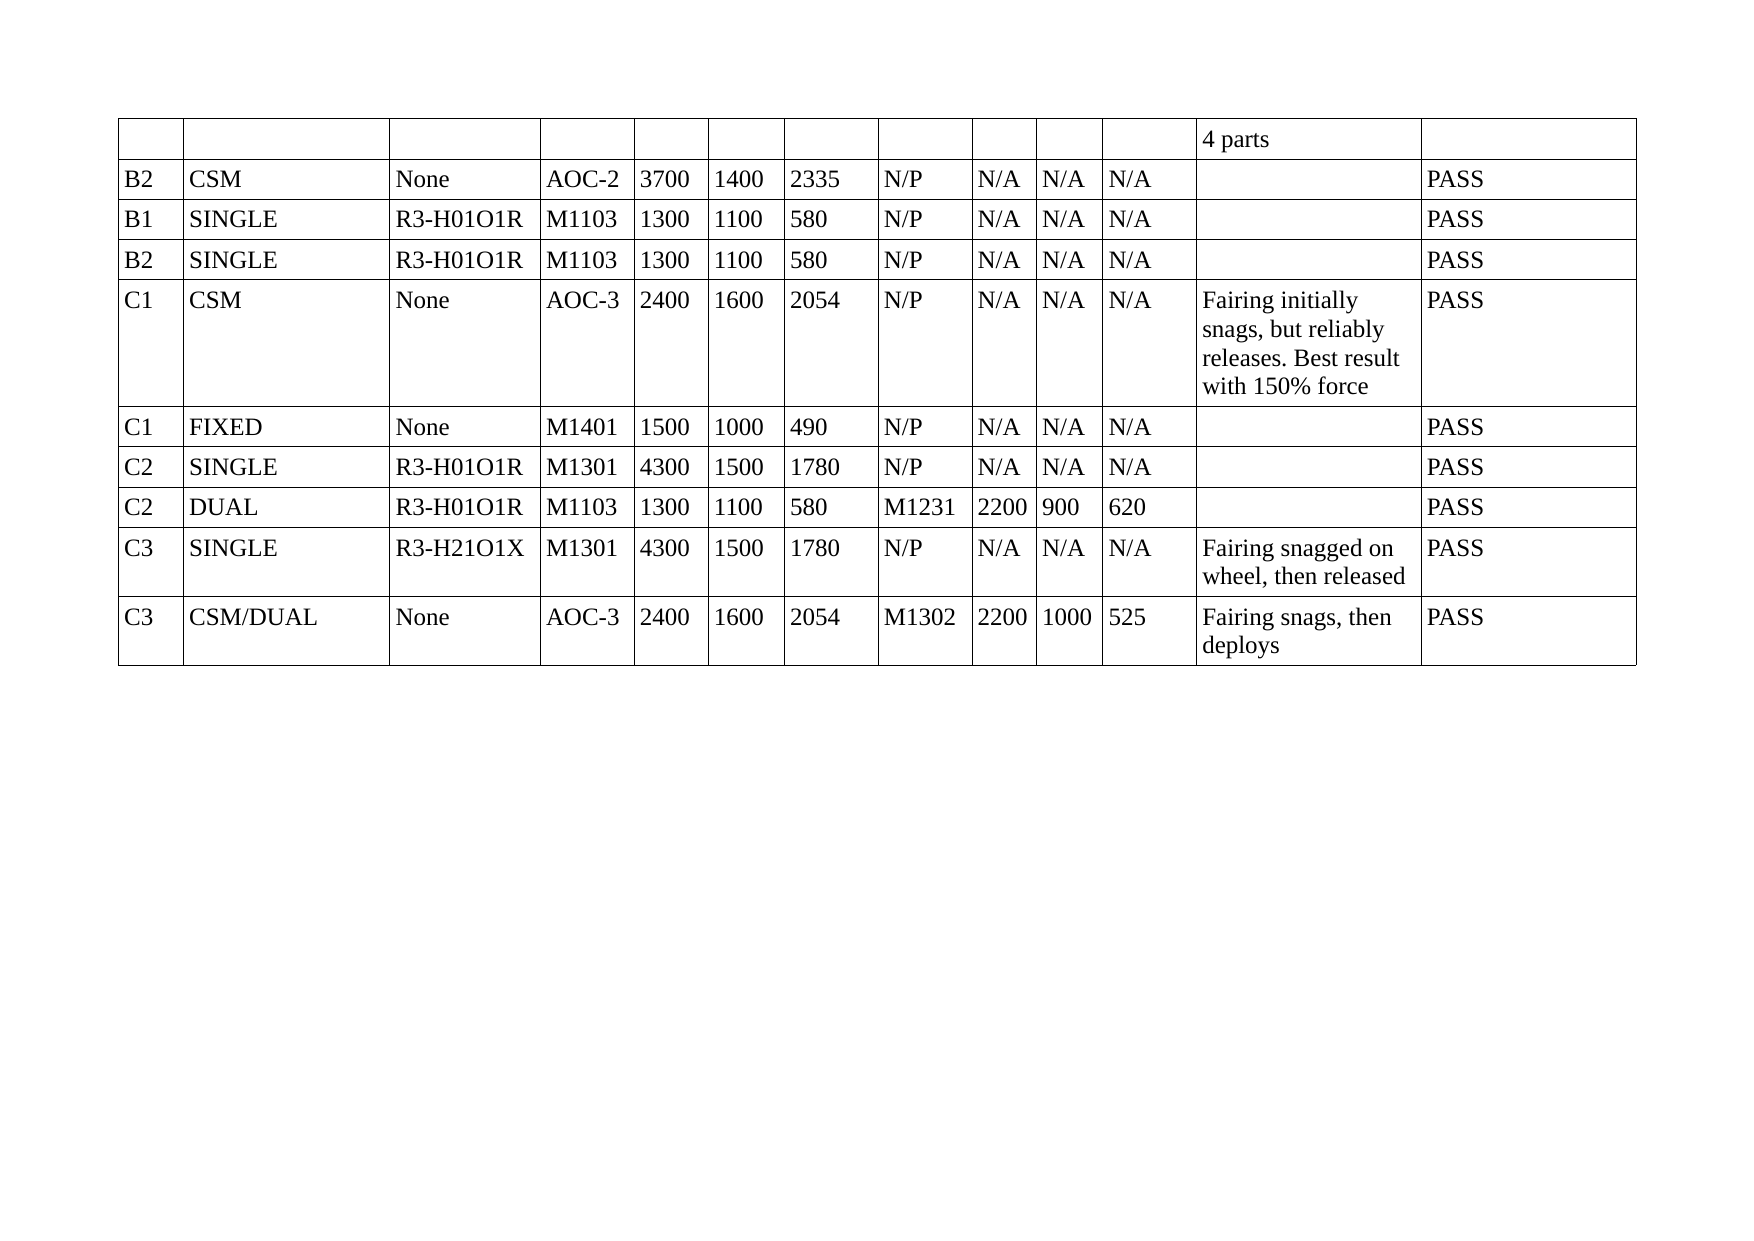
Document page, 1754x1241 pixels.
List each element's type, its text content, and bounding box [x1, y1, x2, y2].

table_cell None [390, 407, 540, 446]
table_cell M1401 [541, 407, 634, 446]
table_cell PASS [1422, 200, 1636, 239]
table_cell [785, 119, 878, 158]
table_cell 1500 [709, 447, 784, 487]
table_cell 2054 [785, 280, 878, 406]
table_cell [879, 119, 972, 158]
table_cell C3 [119, 597, 183, 665]
table_cell M1302 [879, 597, 972, 665]
table_cell M1301 [541, 528, 634, 596]
table_cell 580 [785, 488, 878, 527]
table_cell 4300 [635, 528, 708, 596]
table_cell N/P [879, 200, 972, 239]
table_cell [1037, 119, 1102, 158]
table_cell N/P [879, 280, 972, 406]
table_cell [973, 119, 1036, 158]
table_cell N/A [973, 240, 1036, 279]
table_cell 2200 [973, 488, 1036, 527]
table_cell Fairing snags, then deploys [1197, 597, 1421, 665]
table_cell AOC-2 [541, 160, 634, 199]
table_cell N/P [879, 160, 972, 199]
table_cell N/A [973, 280, 1036, 406]
table_cell 2335 [785, 160, 878, 199]
table_cell N/A [973, 407, 1036, 446]
table_cell SINGLE [184, 528, 389, 596]
table_cell N/A [1103, 240, 1196, 279]
table_cell N/A [1037, 407, 1102, 446]
table_cell PASS [1422, 597, 1636, 665]
table_cell 580 [785, 240, 878, 279]
table_cell N/A [1037, 528, 1102, 596]
table_cell N/A [973, 528, 1036, 596]
table_cell Fairing snagged on wheel, then released [1197, 528, 1421, 596]
table_cell 1300 [635, 488, 708, 527]
table_cell PASS [1422, 528, 1636, 596]
table_cell N/A [1103, 447, 1196, 487]
table_cell [1197, 407, 1421, 446]
table_cell [1197, 200, 1421, 239]
table_cell [1197, 488, 1421, 527]
table_cell [541, 119, 634, 158]
table_cell [119, 119, 183, 158]
table_cell PASS [1422, 160, 1636, 199]
table_cell N/A [1103, 407, 1196, 446]
table_cell 1500 [709, 528, 784, 596]
table_cell N/P [879, 447, 972, 487]
table_cell N/A [1103, 200, 1196, 239]
table_cell 1100 [709, 488, 784, 527]
table_cell N/A [1103, 160, 1196, 199]
table_cell N/A [973, 200, 1036, 239]
table_cell M1103 [541, 488, 634, 527]
table_cell 2054 [785, 597, 878, 665]
table_cell N/A [1037, 240, 1102, 279]
table_cell SINGLE [184, 447, 389, 487]
table_cell AOC-3 [541, 597, 634, 665]
table_cell SINGLE [184, 240, 389, 279]
table_cell PASS [1422, 280, 1636, 406]
table_cell N/P [879, 240, 972, 279]
table_cell 490 [785, 407, 878, 446]
table_cell B2 [119, 160, 183, 199]
table_cell C1 [119, 280, 183, 406]
table_cell [184, 119, 389, 158]
table_cell [709, 119, 784, 158]
table_cell N/A [973, 447, 1036, 487]
table_cell 1300 [635, 200, 708, 239]
table_cell None [390, 160, 540, 199]
table_cell 1780 [785, 528, 878, 596]
table_cell 1400 [709, 160, 784, 199]
table_cell 1300 [635, 240, 708, 279]
table_cell [1103, 119, 1196, 158]
table_cell R3-H01O1R [390, 240, 540, 279]
table_cell 2400 [635, 597, 708, 665]
table_cell 1780 [785, 447, 878, 487]
table_cell PASS [1422, 407, 1636, 446]
table_cell 1600 [709, 280, 784, 406]
table_cell None [390, 280, 540, 406]
table_cell [1422, 119, 1636, 158]
table_cell DUAL [184, 488, 389, 527]
table_cell [1197, 240, 1421, 279]
table_cell FIXED [184, 407, 389, 446]
table_cell 4300 [635, 447, 708, 487]
table_cell Fairing initially snags, but reliably releases. Best result with 150% force [1197, 280, 1421, 406]
table_cell R3-H01O1R [390, 488, 540, 527]
table_cell 1500 [635, 407, 708, 446]
table_cell PASS [1422, 488, 1636, 527]
table_cell SINGLE [184, 200, 389, 239]
table_cell M1231 [879, 488, 972, 527]
table_cell CSM [184, 160, 389, 199]
table_cell N/P [879, 528, 972, 596]
table_cell 1600 [709, 597, 784, 665]
table_cell C2 [119, 488, 183, 527]
table_cell PASS [1422, 240, 1636, 279]
table_cell M1301 [541, 447, 634, 487]
table_cell 1000 [1037, 597, 1102, 665]
table_cell 620 [1103, 488, 1196, 527]
table_cell B1 [119, 200, 183, 239]
table_cell C1 [119, 407, 183, 446]
table_cell PASS [1422, 447, 1636, 487]
table_cell [390, 119, 540, 158]
table_cell N/A [1037, 200, 1102, 239]
table_cell R3-H21O1X [390, 528, 540, 596]
table_cell AOC-3 [541, 280, 634, 406]
table_cell M1103 [541, 240, 634, 279]
table_cell None [390, 597, 540, 665]
table_cell N/A [1037, 447, 1102, 487]
table_cell C2 [119, 447, 183, 487]
table_cell 1000 [709, 407, 784, 446]
table_cell M1103 [541, 200, 634, 239]
table_cell 4 parts [1197, 119, 1421, 158]
table_cell N/A [1037, 280, 1102, 406]
table_cell 2400 [635, 280, 708, 406]
table_cell N/A [1103, 528, 1196, 596]
table_cell R3-H01O1R [390, 447, 540, 487]
table_cell C3 [119, 528, 183, 596]
table_cell 2200 [973, 597, 1036, 665]
table_cell 1100 [709, 200, 784, 239]
table_cell 580 [785, 200, 878, 239]
table_cell N/A [1037, 160, 1102, 199]
table_cell N/P [879, 407, 972, 446]
table_cell N/A [973, 160, 1036, 199]
table_cell CSM/DUAL [184, 597, 389, 665]
table_cell CSM [184, 280, 389, 406]
table_cell N/A [1103, 280, 1196, 406]
table_cell R3-H01O1R [390, 200, 540, 239]
table_cell B2 [119, 240, 183, 279]
table_cell 3700 [635, 160, 708, 199]
table_cell 900 [1037, 488, 1102, 527]
table_cell 1100 [709, 240, 784, 279]
table_cell [1197, 160, 1421, 199]
table_cell [635, 119, 708, 158]
table_cell 525 [1103, 597, 1196, 665]
table_cell [1197, 447, 1421, 487]
